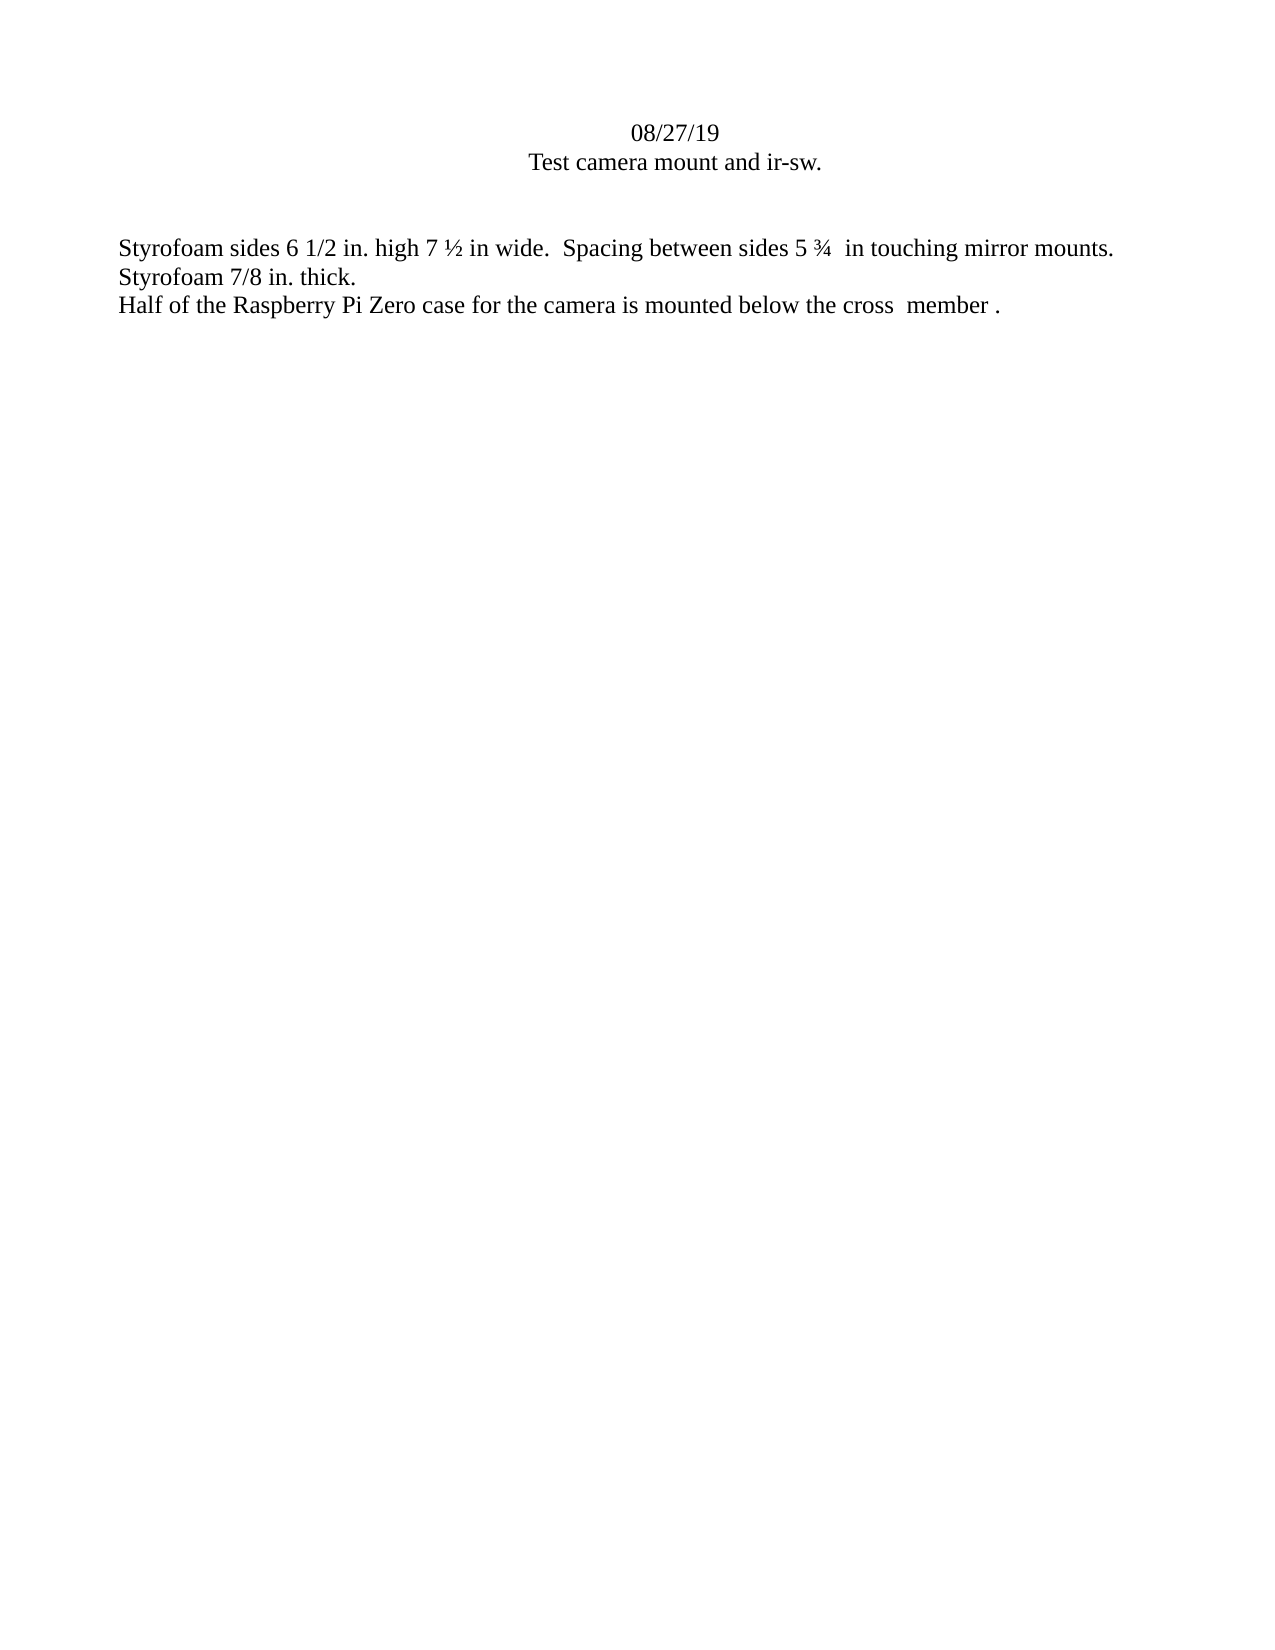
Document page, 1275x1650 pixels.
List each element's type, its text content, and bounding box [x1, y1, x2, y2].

text Half of the Raspberry Pi Zero case for the camera is mounted below the cross member . [118, 291, 1157, 319]
list 08/27/19 [156, 118, 1157, 147]
list Test camera mount and ir-sw. [156, 147, 1157, 176]
text Styrofoam 7/8 in. thick. [118, 262, 1157, 291]
text Styrofoam sides 6 1/2 in. high 7 ½ in wide. Spacing between sides 5 ¾ in touching mirror mounts. [118, 233, 1157, 262]
